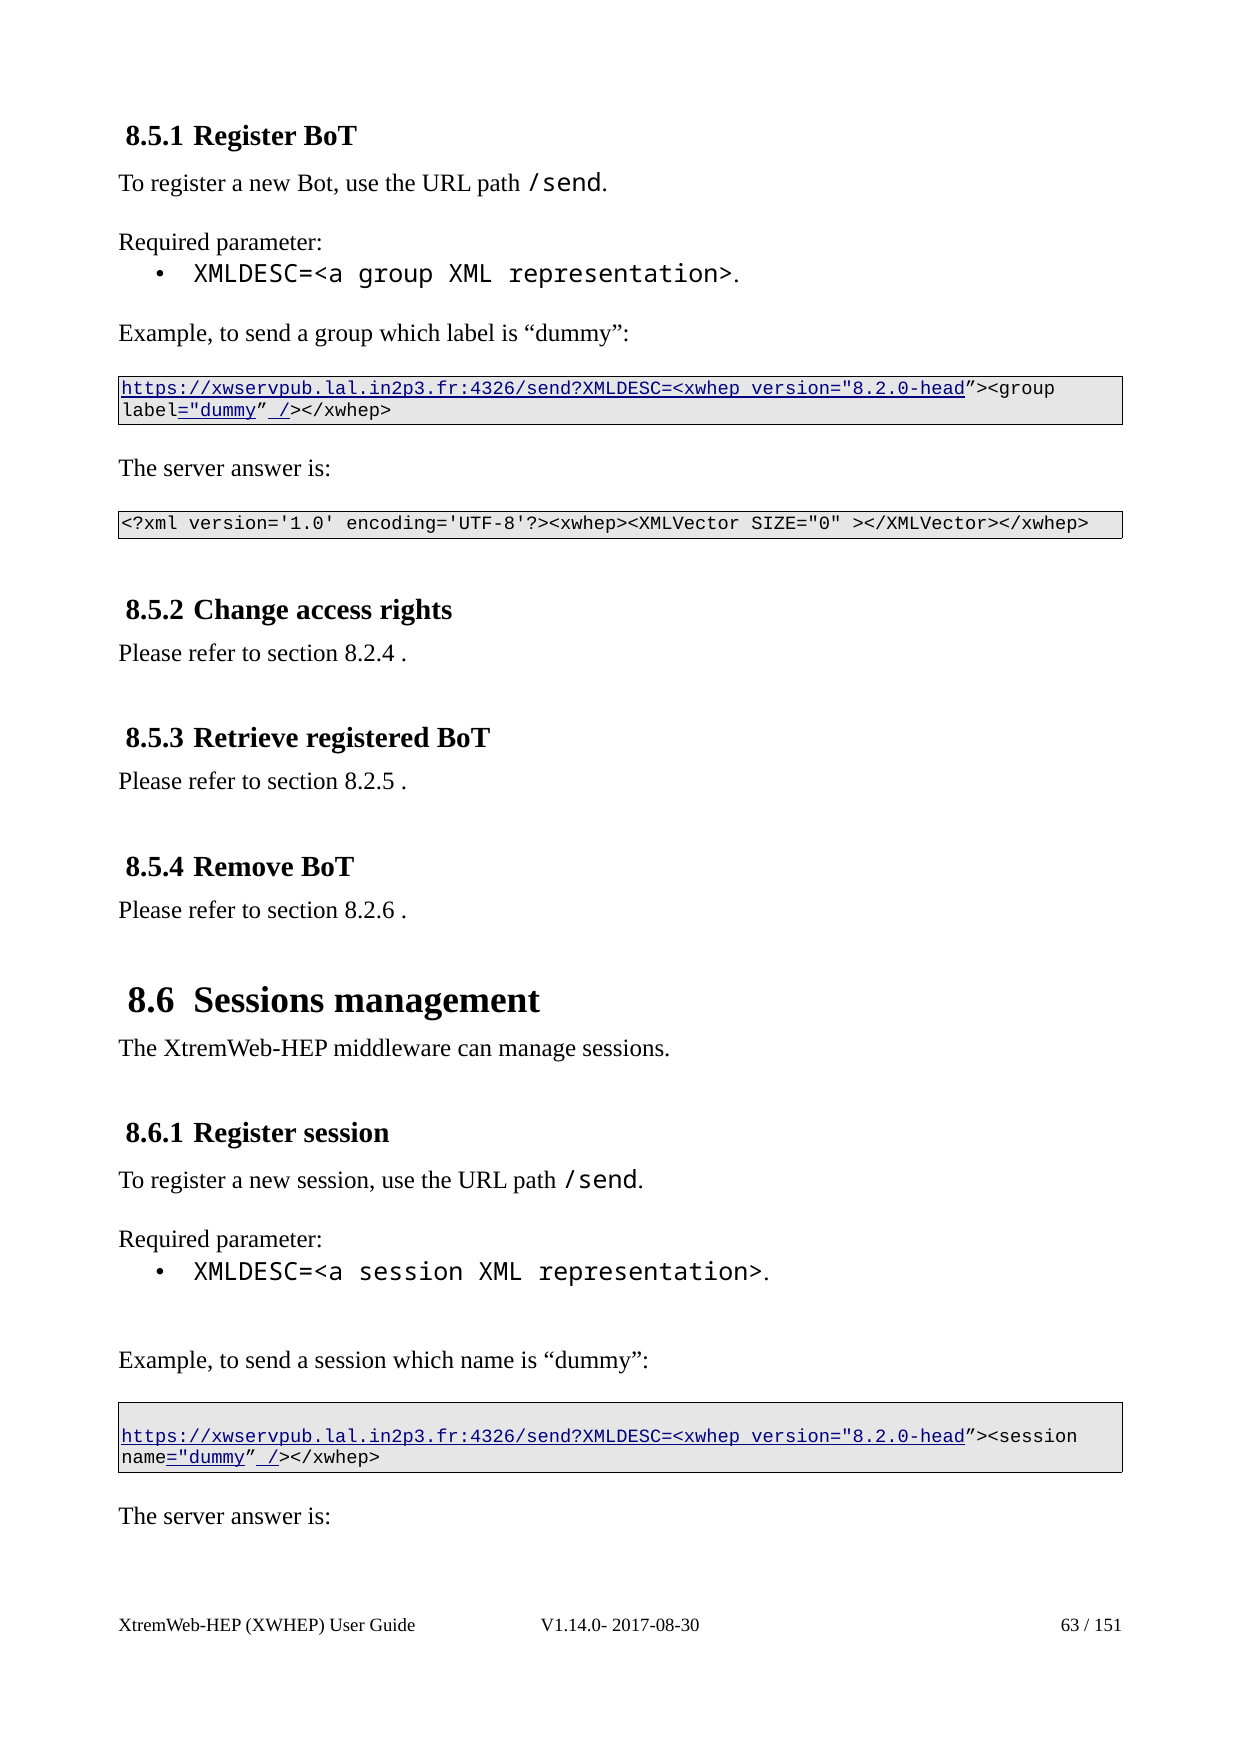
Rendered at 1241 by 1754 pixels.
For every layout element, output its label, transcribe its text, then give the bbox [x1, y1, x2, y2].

subtitle Sessions management [118, 977, 1122, 1021]
text Example, to send a group which label is “dummy”: [118, 318, 1122, 347]
text Please refer to section8.2.4. [118, 638, 1122, 667]
text Please refer to section8.2.5. [118, 766, 1122, 795]
text To register a new Bot, use the URL path /send. [118, 164, 1122, 198]
subtitle Register BoT [118, 118, 1122, 152]
text https://xwservpub.lal.in2p3.fr:4326/send?XMLDESC=<xwhep version="8.2.0-head”><group label="dummy” /></xwhep> [119, 377, 1122, 424]
text Example, to send a session which name is “dummy”: [118, 1345, 1122, 1373]
subtitle Retrieve registered BoT [118, 720, 1122, 754]
text Required parameter: [118, 227, 1122, 256]
text <?xml version='1.0' encoding='UTF-8'?><xwhep><XMLVector SIZE="0" ></XMLVector></xwhep> [119, 512, 1122, 538]
text Please refer to section8.2.6. [118, 895, 1122, 924]
list XMLDESC=<a session XML representation>. [156, 1253, 1122, 1287]
text The XtremWeb-HEP middleware can manage sessions. [118, 1033, 1122, 1062]
text https://xwservpub.lal.in2p3.fr:4326/send?XMLDESC=<xwhep version="8.2.0-head”><session name="dummy” /></xwhep> [119, 1423, 1122, 1472]
list XMLDESC=<a group XML representation>. [156, 256, 1122, 290]
text The server answer is: [118, 1501, 1122, 1529]
subtitle Change access rights [118, 592, 1122, 625]
text The server answer is: [118, 453, 1122, 482]
subtitle Remove BoT [118, 849, 1122, 882]
text To register a new session, use the URL path /send. [118, 1162, 1122, 1196]
text Required parameter: [118, 1224, 1122, 1253]
subtitle Register session [118, 1116, 1122, 1149]
